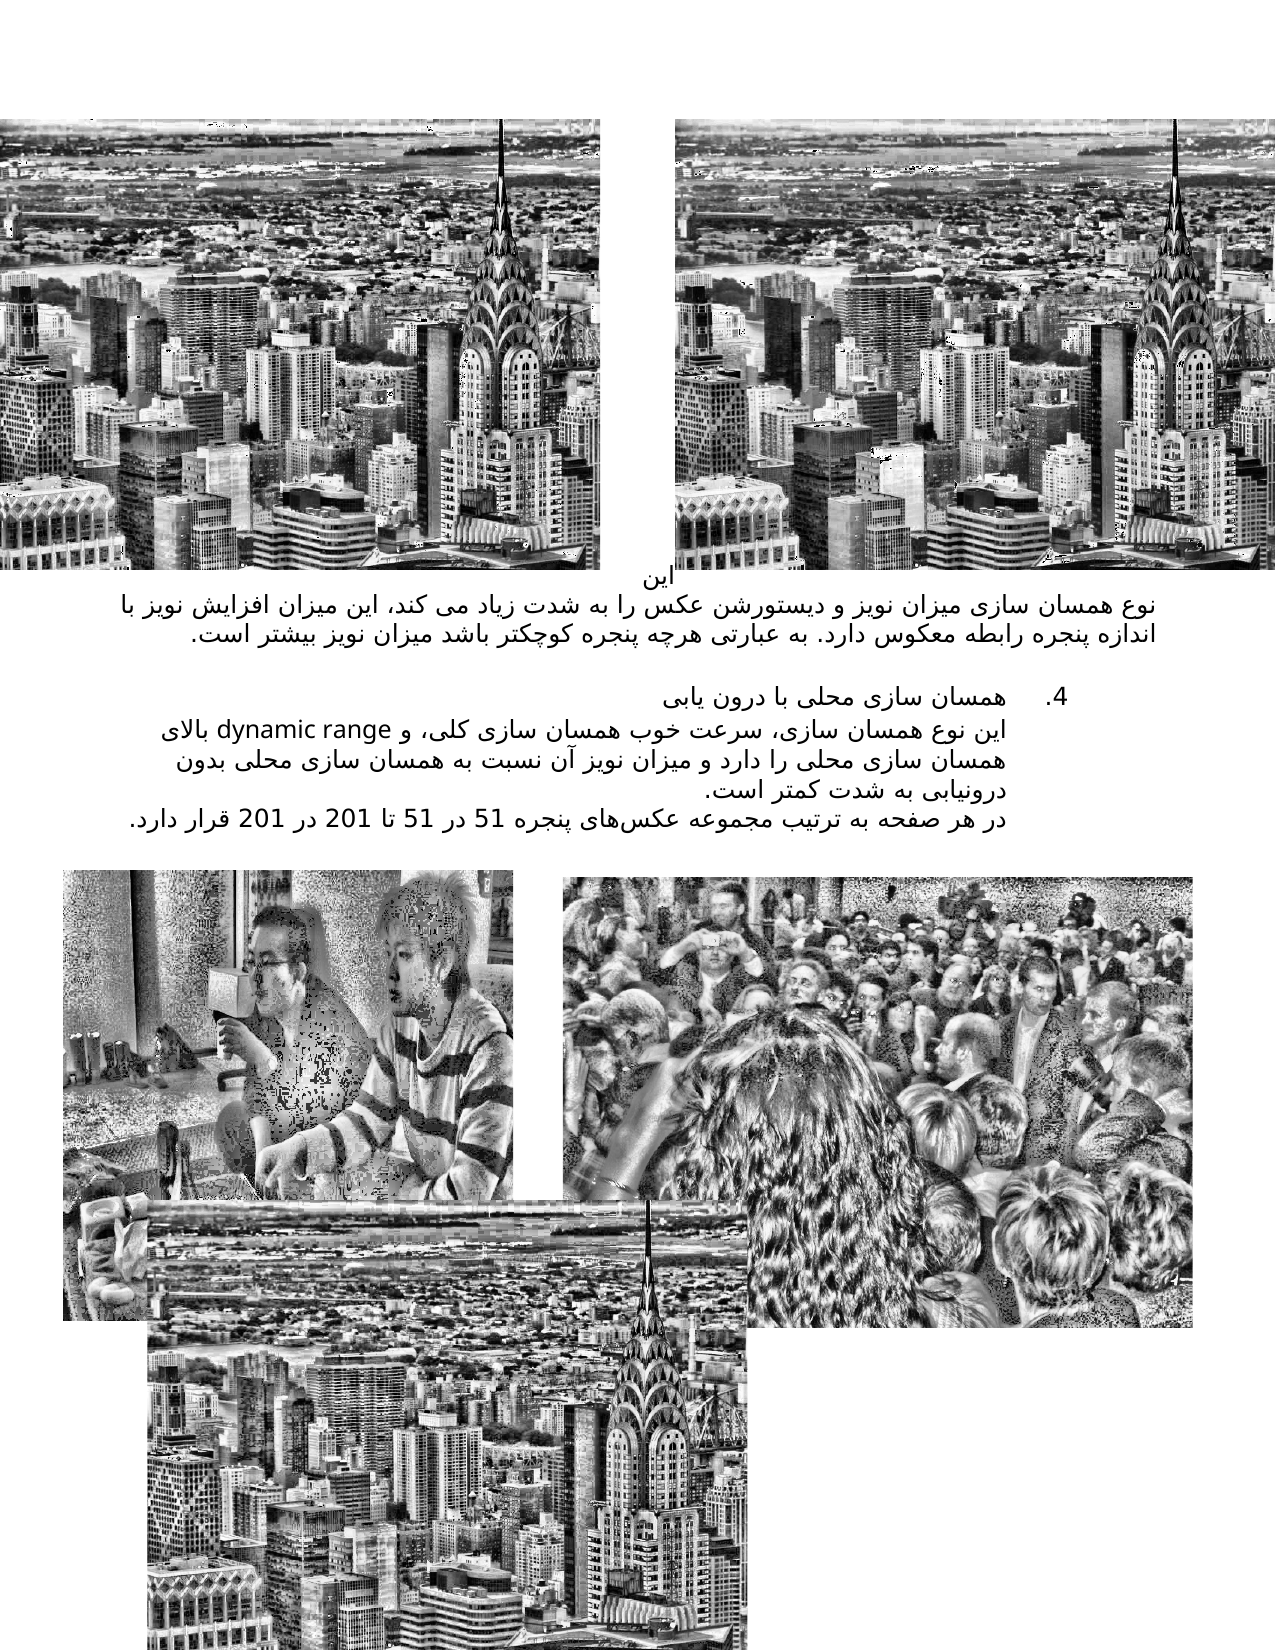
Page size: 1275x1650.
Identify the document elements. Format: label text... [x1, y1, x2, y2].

list در هر صفحه به ترتیب مجموعه عکس‌های پنجره 51 در 51 تا 201 در 201 قرار دارد. [118, 804, 1044, 833]
list همسان سازی محلی با درون یابی [118, 682, 1044, 712]
picture [63, 870, 1193, 1650]
list این نوع همسان سازی، سرعت خوب همسان سازی کلی، و dynamic range بالای همسان سازی محلی را دارد و میزان نویز آن نسبت به همسان سازی محلی بدون درونیابی به شدت کمتر است. [118, 712, 1044, 804]
picture [0, 119, 600, 570]
picture [675, 119, 1275, 570]
text این نوع همسان سازی میزان نویز و دیستورشن عکس را به شدت زیاد می کند، این میزان افزایش نویز با اندازه پنجره رابطه معکوس دارد. به عبارتی هرچه پنجره کوچکتر باشد میزان نویز بیشتر است. [118, 561, 1157, 648]
